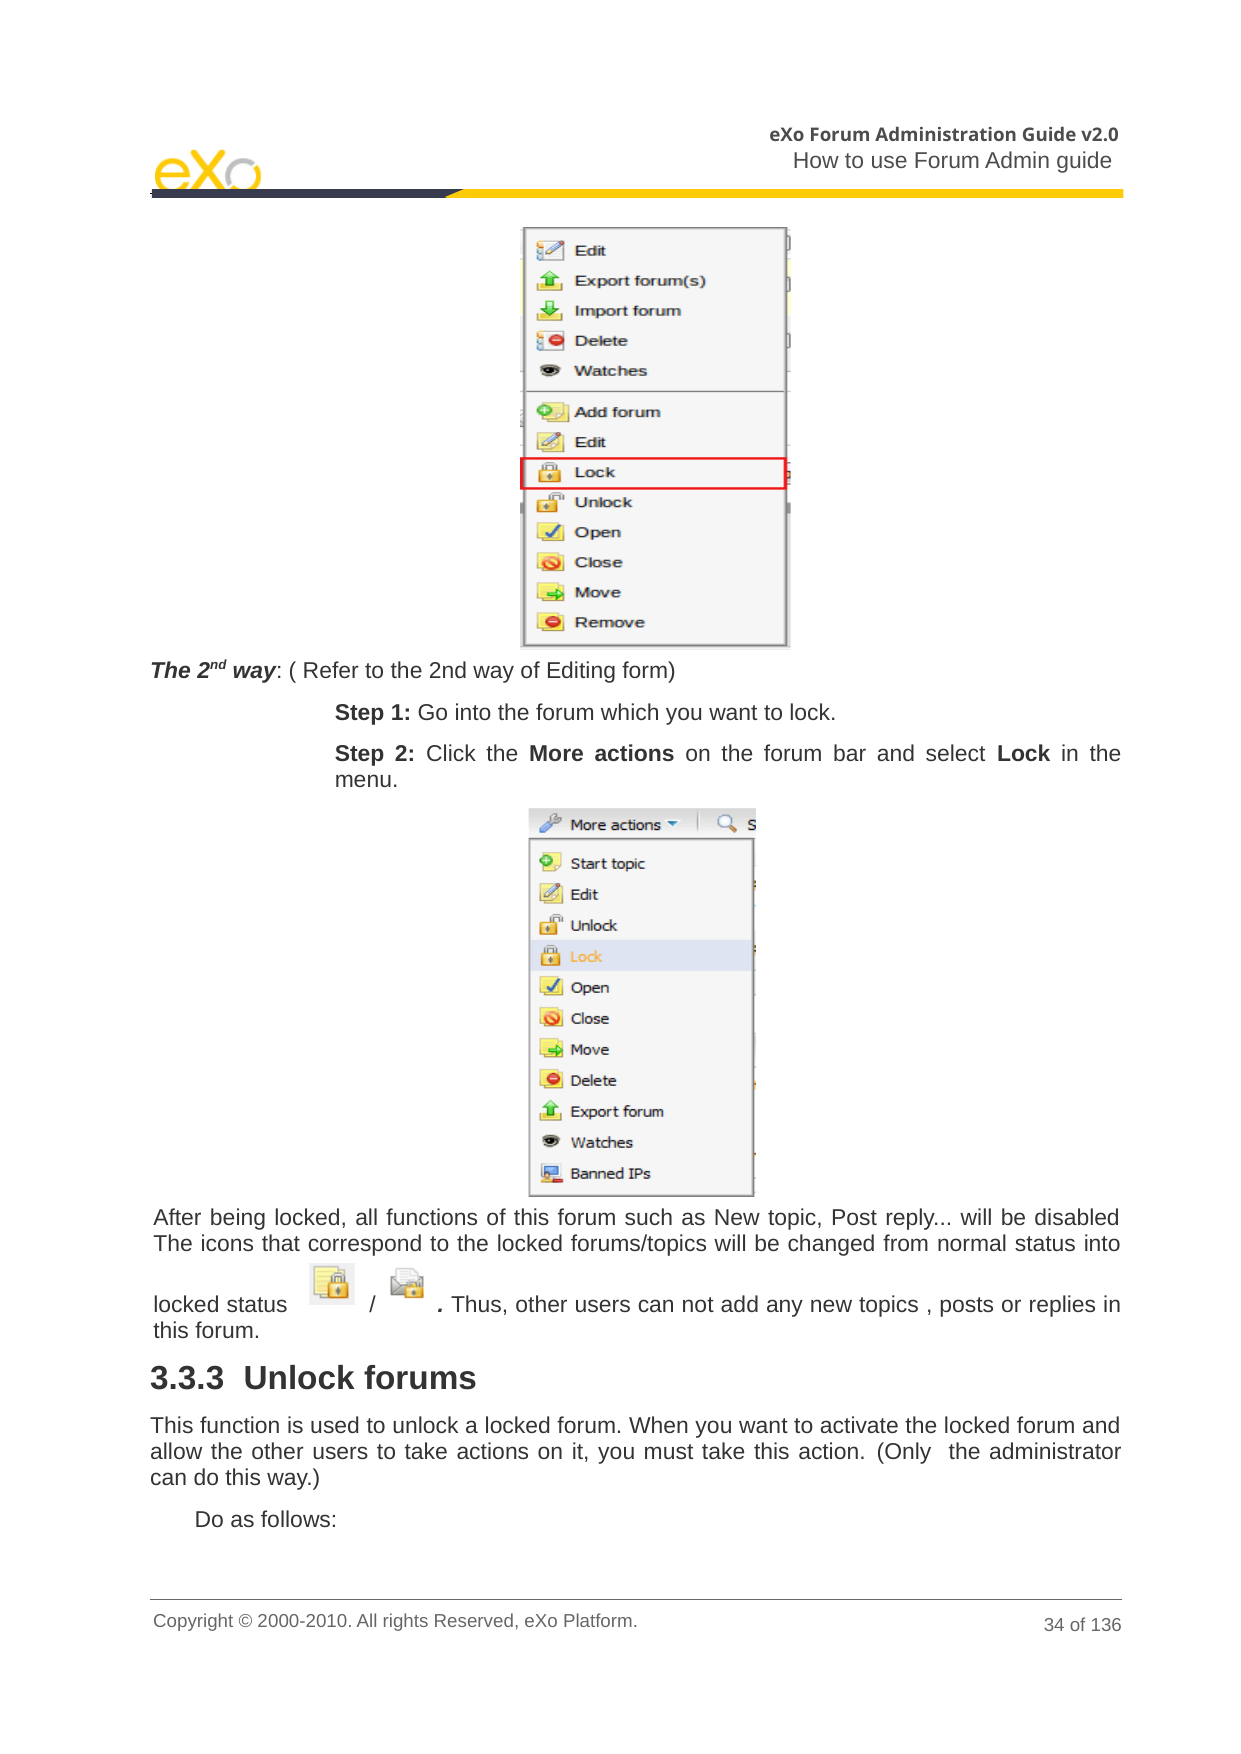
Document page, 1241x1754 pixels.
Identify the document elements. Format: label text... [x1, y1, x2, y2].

picture [151, 149, 1124, 198]
list Step 2: Click the More actions on the forum bar and select Lock in the menu. [297, 740, 1122, 793]
picture [309, 1263, 355, 1305]
text After being locked, all functions of this forum such as New topic, Post reply... will be disabled The icons that correspond to the locked forums/topics will be changed from normal status into locked status /. Thus, other users can not add any new topics , posts or replies in this forum. [153, 808, 1122, 1343]
subtitle Unlock forums [150, 1358, 1122, 1397]
list Step 1: Go into the forum which you want to lock. [297, 699, 1122, 725]
picture [528, 807, 756, 1197]
text The 2nd way: ( Refer to the 2nd way of Editing form) [150, 223, 1122, 684]
picture [383, 1264, 430, 1305]
text This function is used to unlock a locked forum. When you want to activate the locked forum and allow the other users to take actions on it, you must take this action. (Only the administrator can do this way.) [150, 1412, 1122, 1491]
text Do as follows: [150, 1506, 1122, 1532]
picture [520, 227, 791, 650]
